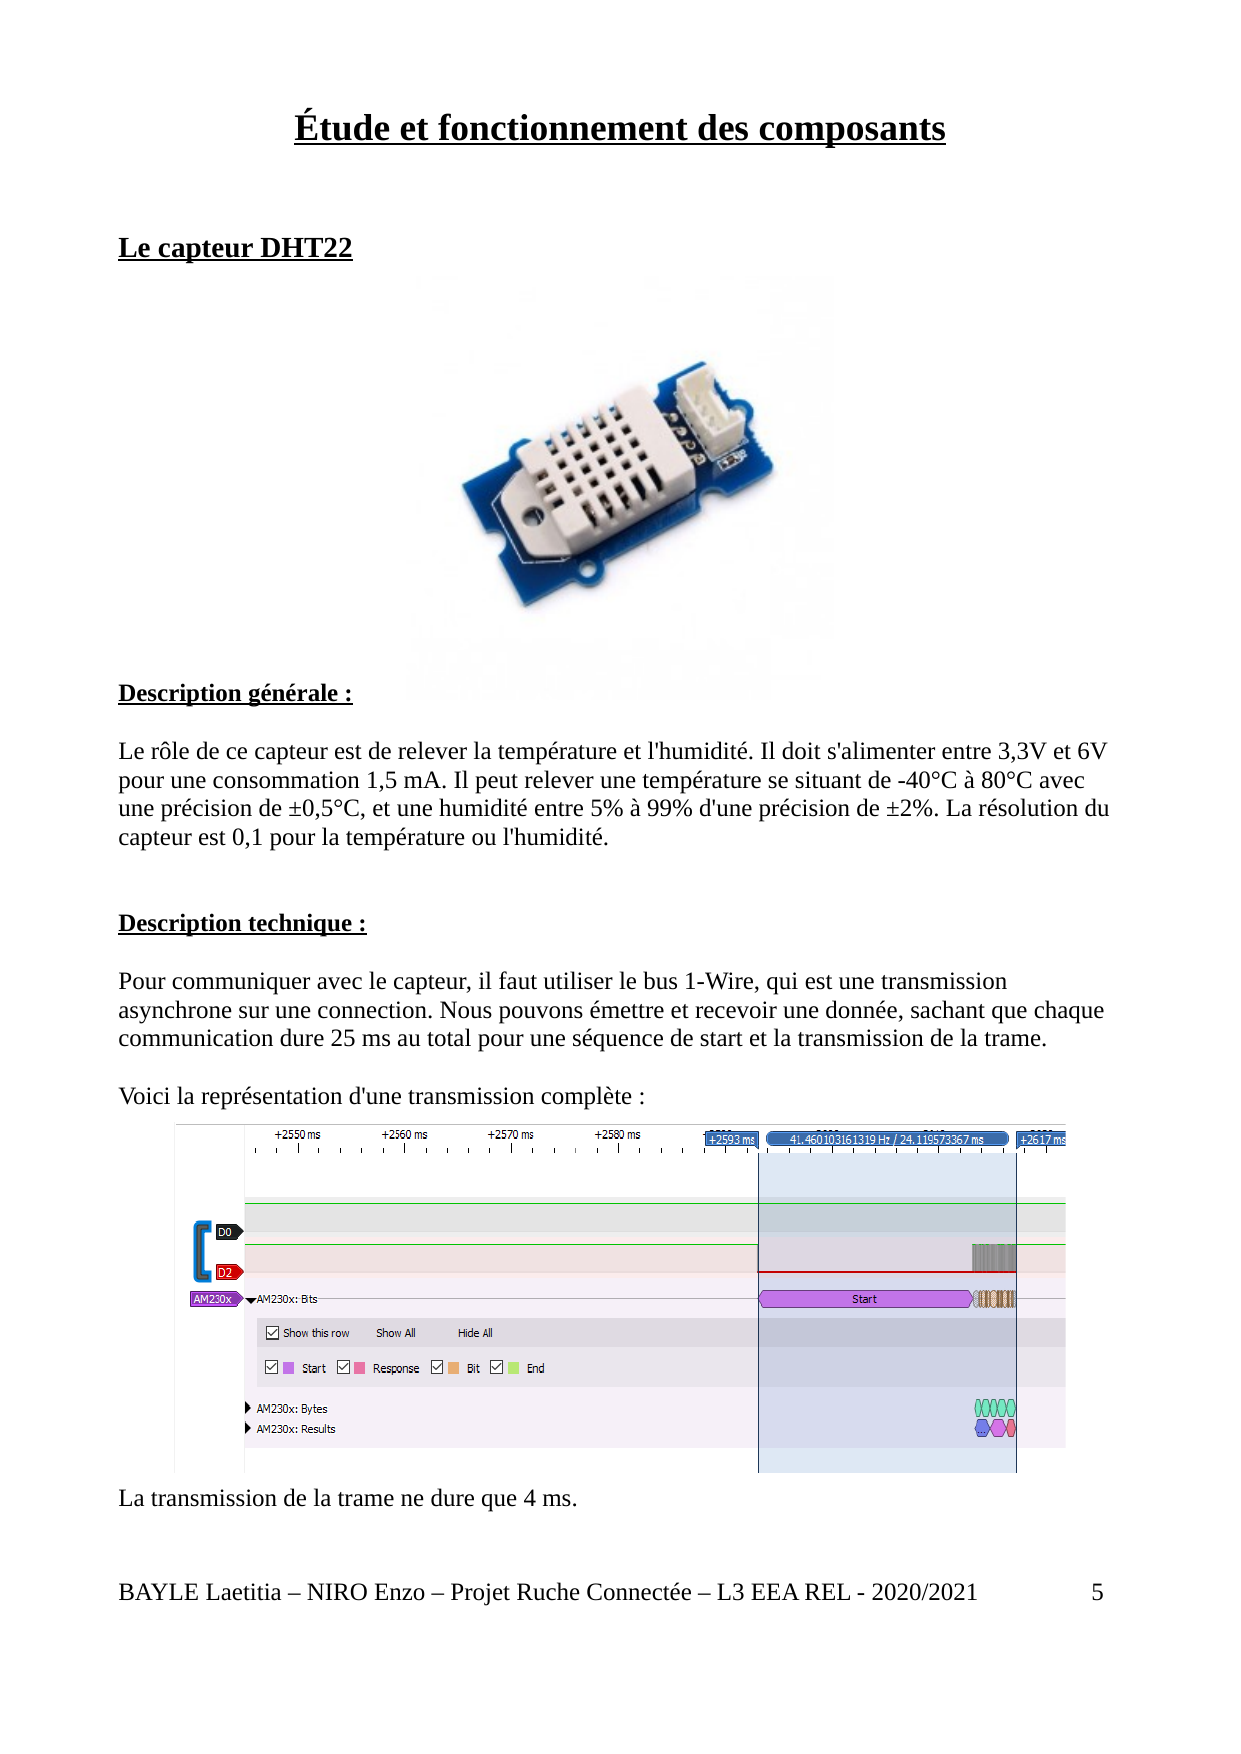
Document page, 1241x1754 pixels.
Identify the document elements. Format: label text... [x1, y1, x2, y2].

text Pour communiquer avec le capteur, il faut utiliser le bus 1-Wire, qui est une transmission asynchrone sur une connection. Nous pouvons émettre et recevoir une donnée, sachant que chaque communication dure 25 ms au total pour une séquence de start et la transmission de la trame. [118, 966, 1122, 1052]
text Description générale : [118, 678, 1122, 707]
picture [174, 1122, 1066, 1473]
picture [395, 276, 845, 700]
text Description technique : [118, 908, 1122, 937]
text Le rôle de ce capteur est de relever la température et l'humidité. Il doit s'alimenter entre 3,3V et 6V pour une consommation 1,5 mA. Il peut relever une température se situant de -40°C à 80°C avec une précision de ±0,5°C, et une humidité entre 5% à 99% d'une précision de ±2%. La résolution du capteur est 0,1 pour la température ou l'humidité. [118, 736, 1122, 851]
text La transmission de la trame ne dure que 4 ms. [118, 1483, 1122, 1512]
subtitle Étude et fonctionnement des composants [118, 106, 1122, 149]
text Voici la représentation d'une transmission complète : [118, 1081, 1122, 1110]
subtitle Le capteur DHT22 [118, 230, 1122, 263]
